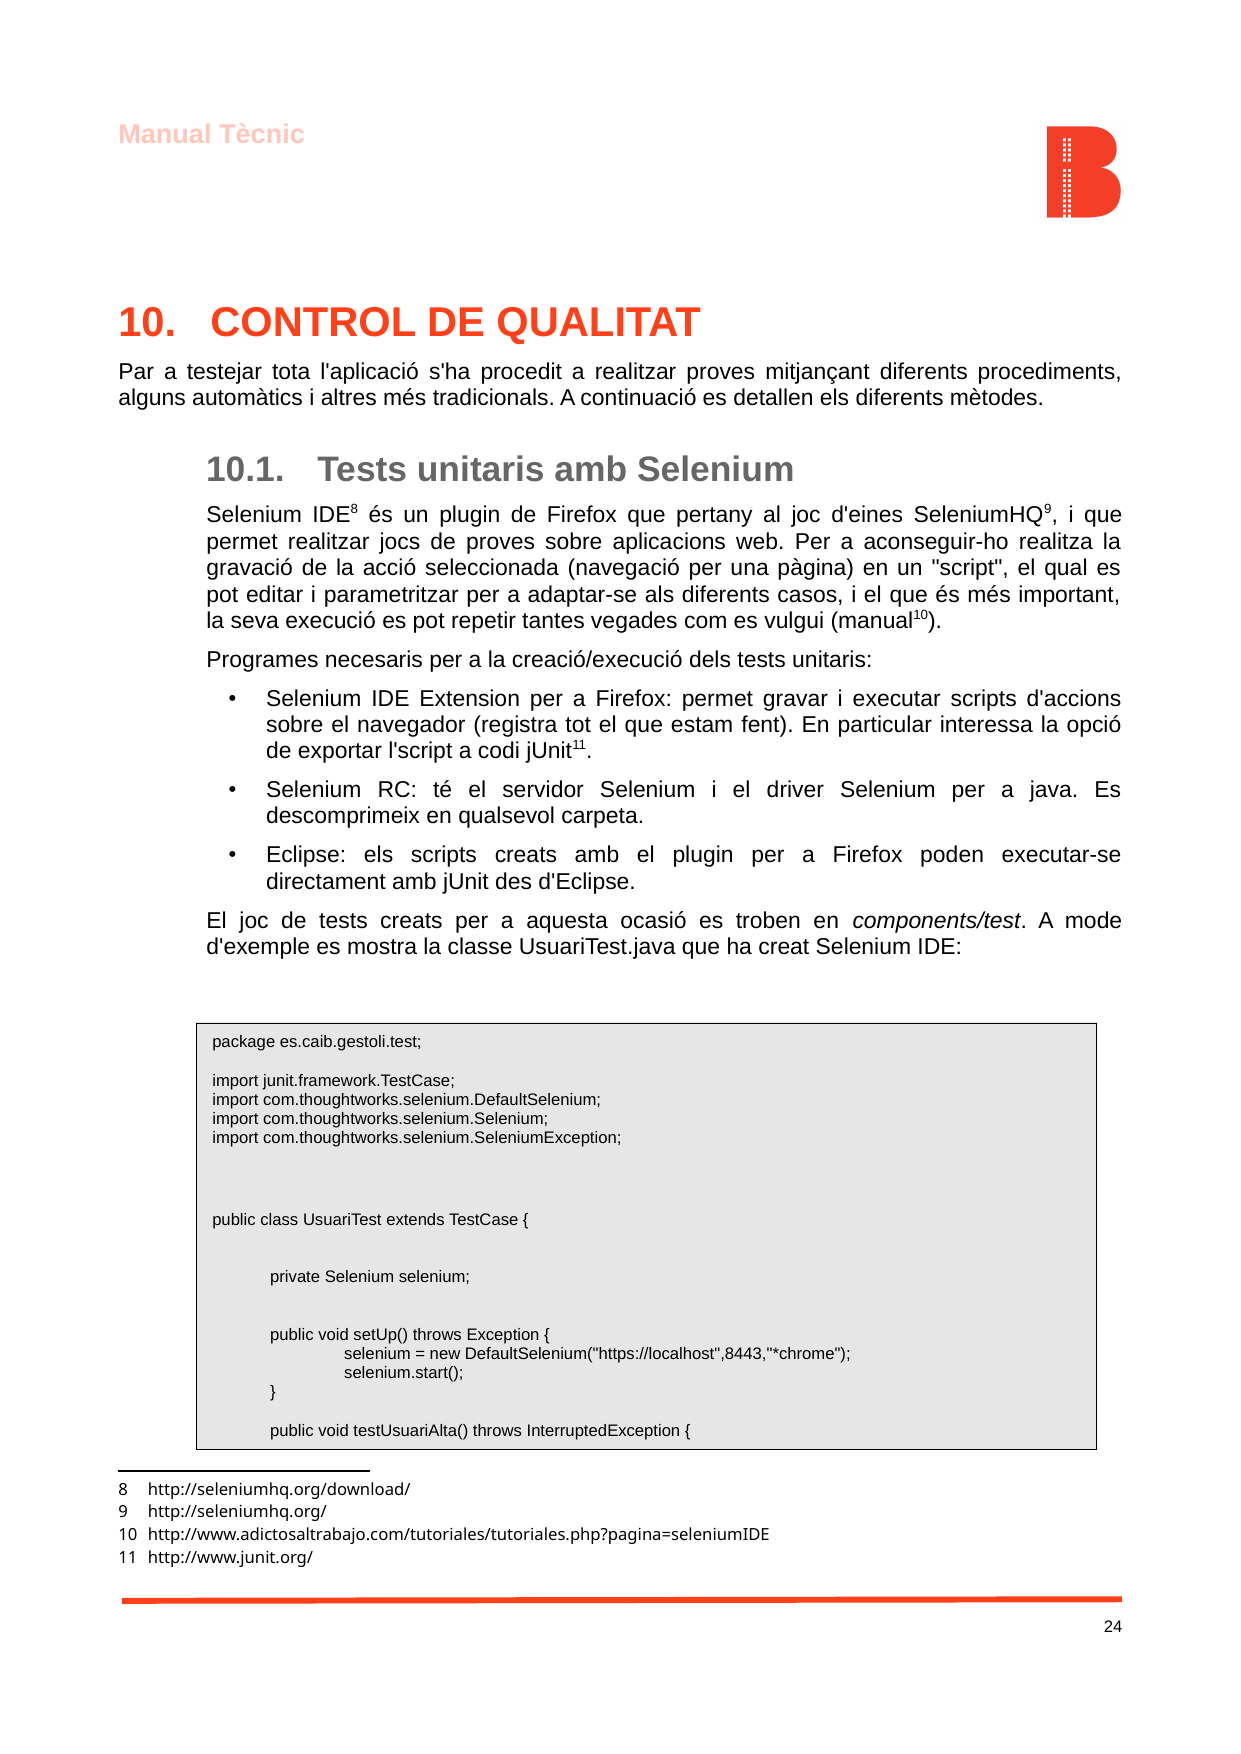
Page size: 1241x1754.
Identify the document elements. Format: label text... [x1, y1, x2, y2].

text Selenium IDE és un plugin de Firefox que pertany al joc d'eines SeleniumHQ, i que permet realitzar jocs de proves sobre aplicacions web. Per a aconseguir-ho realitza la gravació de la acció seleccionada (navegació per una pàgina) en un "script", el qual es pot editar i parametritzar per a adaptar-se als diferents casos, i el que és més important, la seva execució es pot repetir tantes vegades com es vulgui (manual). [206, 501, 1122, 633]
list Selenium IDE Extension per a Firefox: permet gravar i executar scripts d'accions sobre el navegador (registra tot el que estam fent). En particular interessa la opció de exportar l'script a codi jUnit. [228, 684, 1122, 764]
picture [1036, 124, 1130, 221]
subtitle Tests unitaris amb Selenium [206, 448, 1122, 489]
text http://www.adictosaltrabajo.com/tutoriales/tutoriales.php?pagina=seleniumIDE [118, 1523, 1122, 1545]
text http://seleniumhq.org/ [118, 1500, 1122, 1523]
list El joc de tests creats per a aquesta ocasió es troben en components/test. A mode d'exemple es mostra la classe UsuariTest.java que ha creat Selenium IDE: [206, 907, 1122, 959]
text public class UsuariTest extends TestCase { private Selenium selenium; public void setUp() throws Exception { selenium = new DefaultSelenium("https://localhost",8443,"*chrome"); selenium.start(); } public void testUsuariAlta() throws InterruptedException { [197, 1200, 1096, 1449]
list Selenium RC: té el servidor Selenium i el driver Selenium per a java. Es descomprimeix en qualsevol carpeta. [228, 776, 1122, 829]
list http://www.junit.org/ [118, 1545, 1122, 1568]
text Programes necesaris per a la creació/execució dels tests unitaris: [206, 646, 1122, 672]
list Eclipse: els scripts creats amb el plugin per a Firefox poden executar-se directament amb jUnit des d'Eclipse. [228, 841, 1122, 894]
text Par a testejar tota l'aplicació s'ha procedit a realitzar proves mitjançant diferents procediments, alguns automàtics i altres més tradicionals. A continuació es detallen els diferents mètodes. [118, 358, 1122, 411]
text package es.caib.gestoli.test; import junit.framework.TestCase; import com.thoughtworks.selenium.DefaultSelenium; import com.thoughtworks.selenium.Selenium; import com.thoughtworks.selenium.SeleniumException; [197, 1024, 1096, 1186]
subtitle CONTROL DE QUALITAT [118, 298, 1122, 346]
text http://seleniumhq.org/download/ [118, 1477, 1122, 1500]
